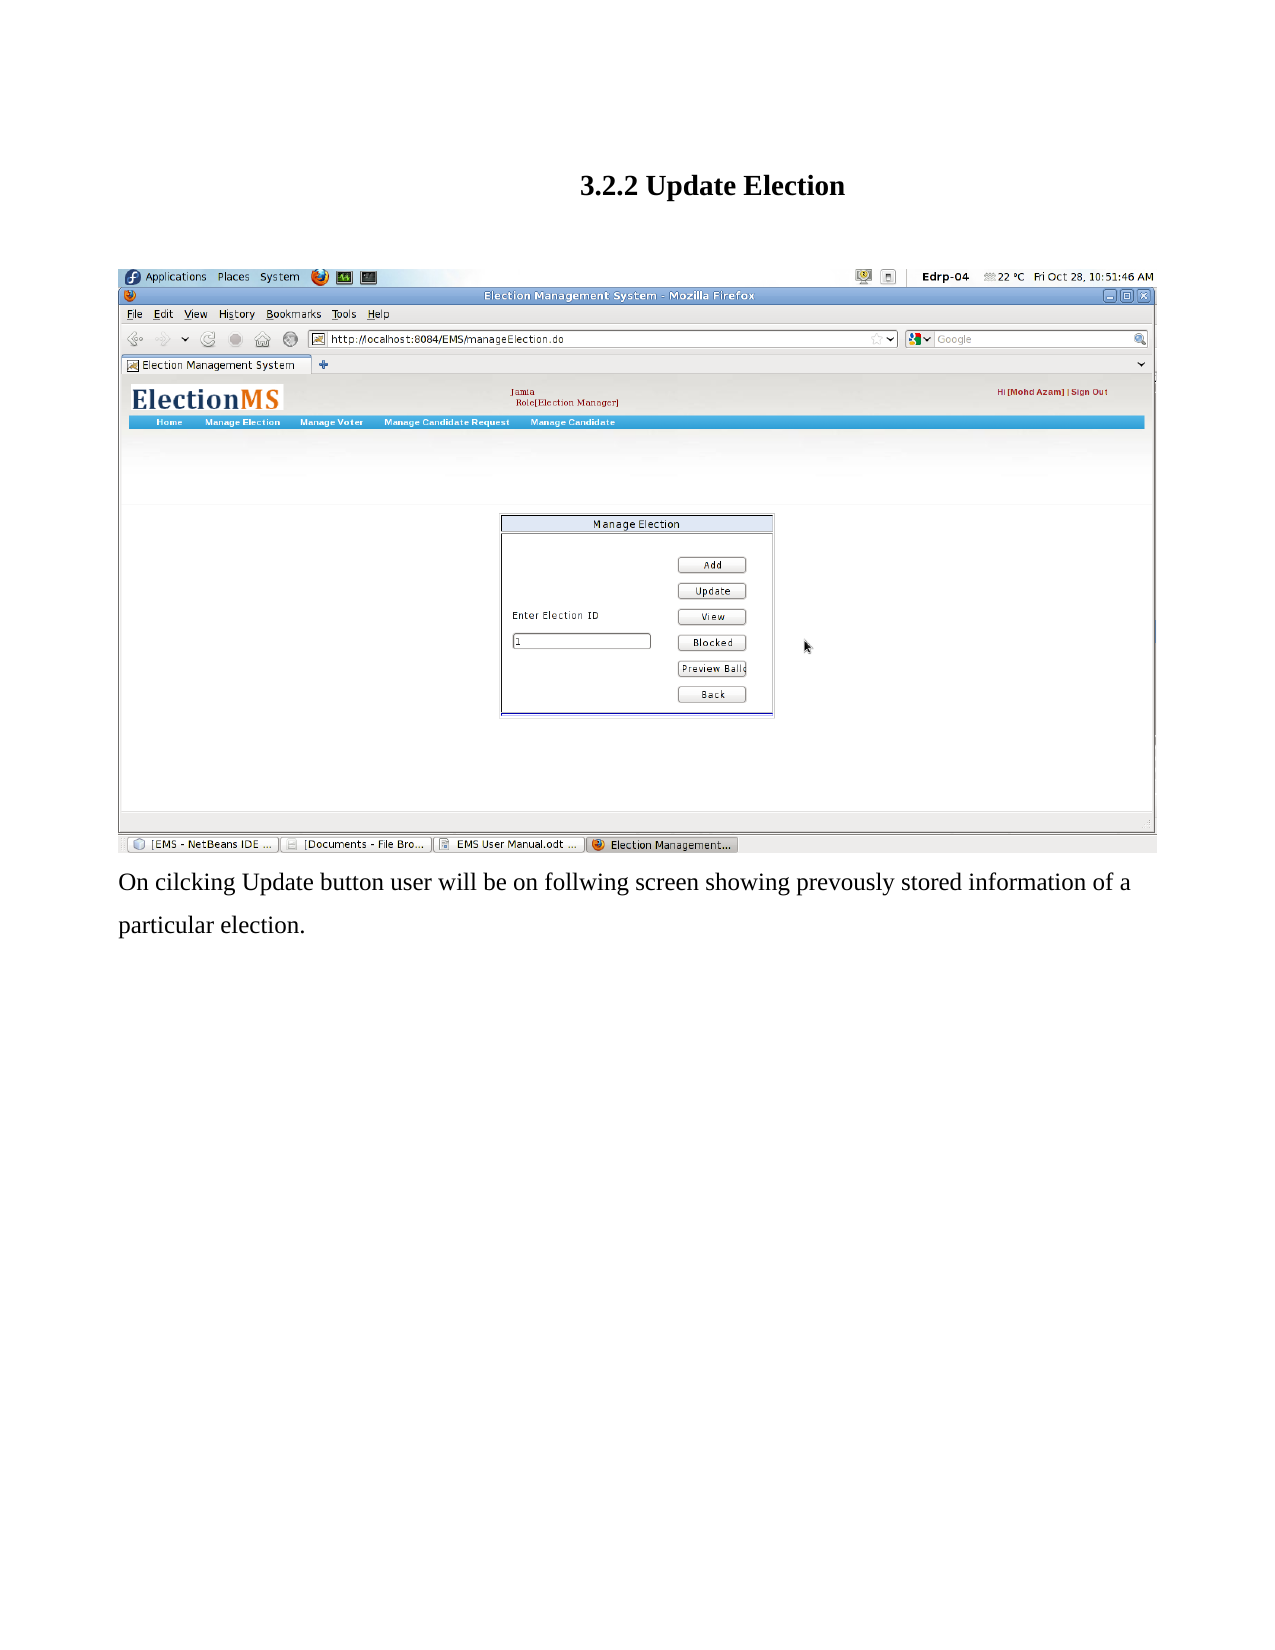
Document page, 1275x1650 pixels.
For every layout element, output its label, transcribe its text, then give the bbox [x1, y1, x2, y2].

list 3.2.2 Update Election [231, 168, 1157, 202]
text On cilcking Update button user will be on follwing screen showing prevously stored information of a particular election. [118, 853, 1157, 939]
picture [118, 269, 1157, 853]
